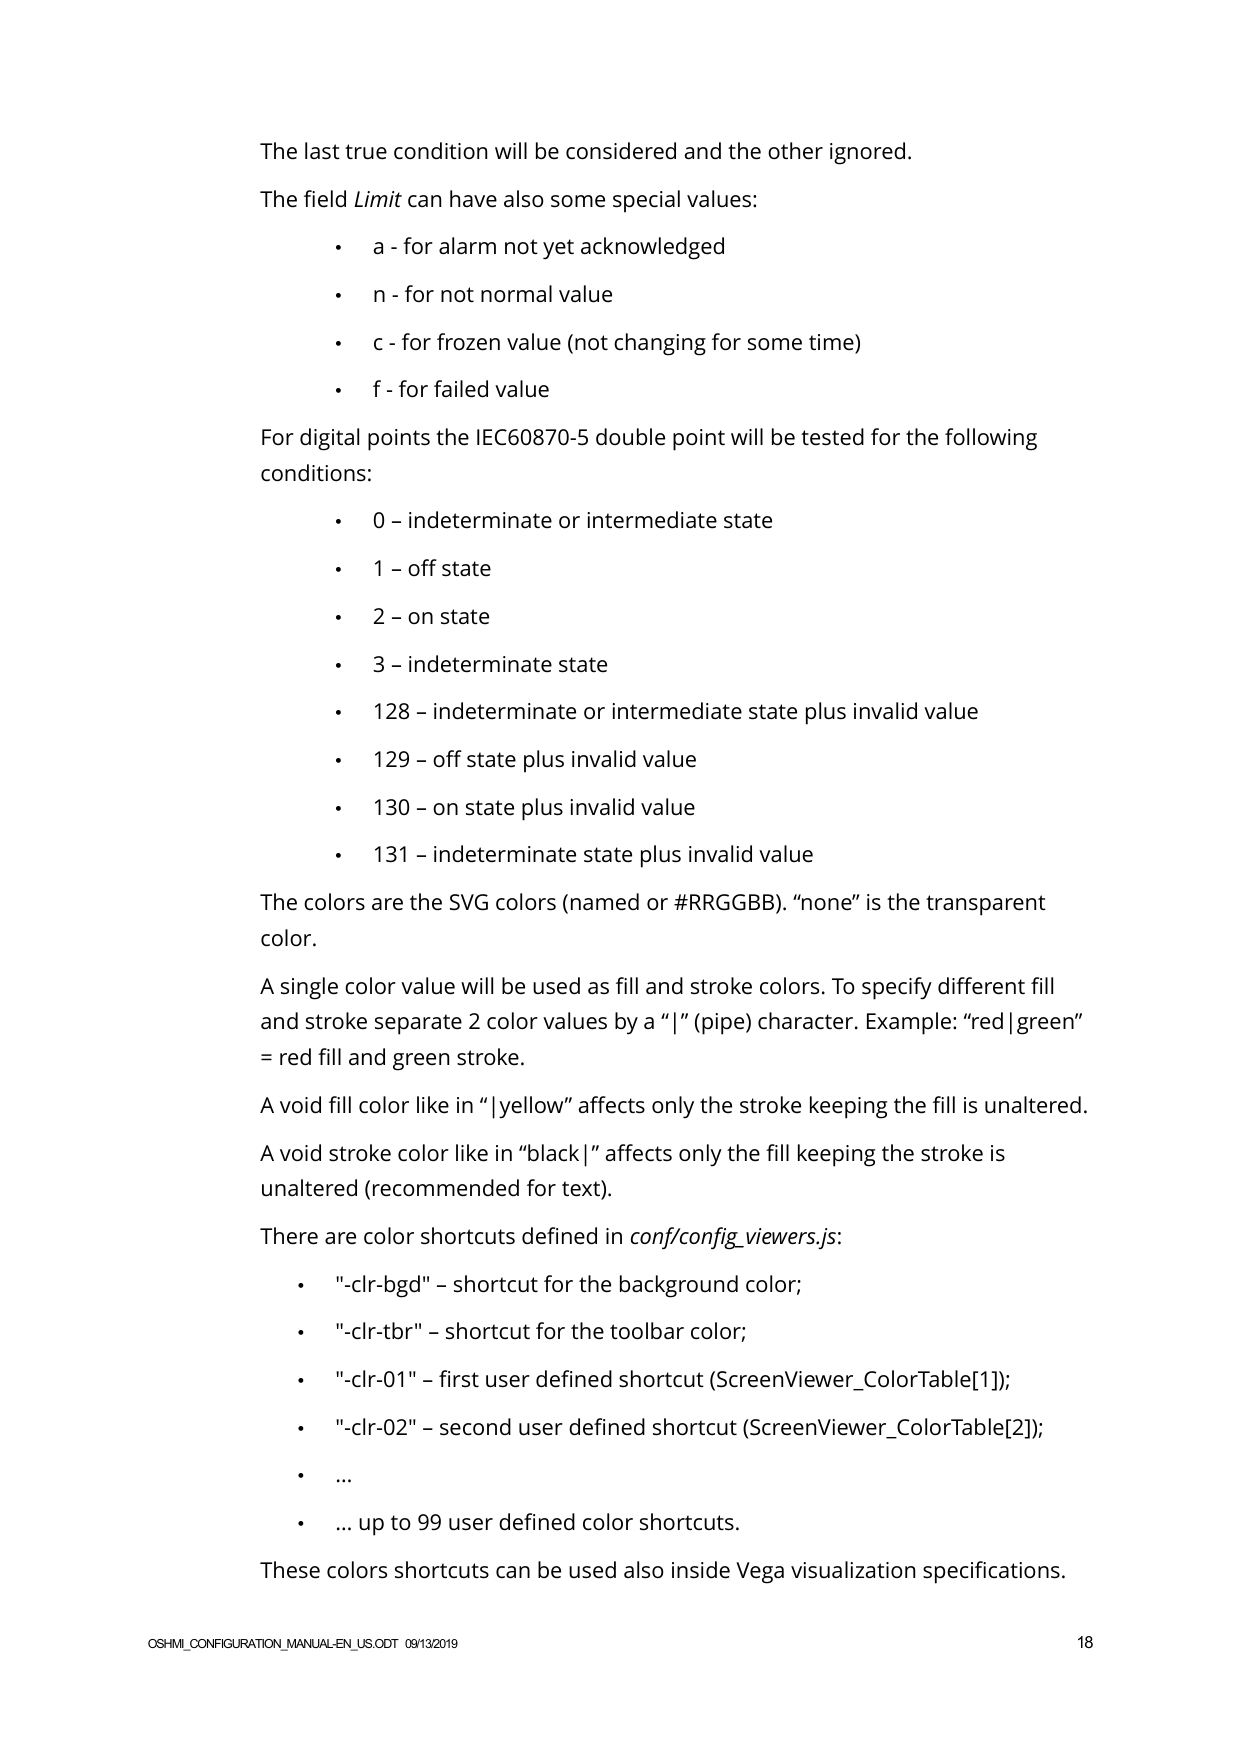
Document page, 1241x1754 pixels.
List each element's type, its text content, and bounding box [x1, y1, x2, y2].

list 2 – on state [335, 601, 1093, 631]
list c - for frozen value (not changing for some time) [335, 327, 1093, 356]
text A void stroke color like in “black|” affects only the fill keeping the stroke is unaltered (recommended for text). [260, 1137, 1093, 1203]
text These colors shortcuts can be used also inside Vega visualization specifications. [260, 1555, 1093, 1585]
text The colors are the SVG colors (named or #RRGGBB). “none” is the transparent color. [260, 887, 1093, 953]
list "-clr-tbr" – shortcut for the toolbar color; [298, 1316, 1093, 1346]
list 129 – off state plus invalid value [335, 744, 1093, 774]
list "-clr-01" – first user defined shortcut (ScreenViewer_ColorTable[1]); [298, 1364, 1093, 1394]
list 0 – indeterminate or intermediate state [335, 506, 1093, 535]
text The field Limit can have also some special values: [260, 183, 1093, 213]
list 130 – on state plus invalid value [335, 792, 1093, 822]
text The last true condition will be considered and the other ignored. [260, 136, 1093, 166]
list "-clr-02" – second user defined shortcut (ScreenViewer_ColorTable[2]); [298, 1412, 1093, 1442]
list a - for alarm not yet acknowledged [335, 231, 1093, 261]
text For digital points the IEC60870-5 double point will be tested for the following conditions: [260, 422, 1093, 488]
text A void fill color like in “|yellow” affects only the stroke keeping the fill is unaltered. [260, 1090, 1093, 1119]
list "-clr-bgd" – shortcut for the background color; [298, 1269, 1093, 1298]
list 128 – indeterminate or intermediate state plus invalid value [335, 696, 1093, 726]
list n - for not normal value [335, 279, 1093, 309]
list 3 – indeterminate state [335, 649, 1093, 678]
text There are color shortcuts defined in conf/config_viewers.js: [260, 1221, 1093, 1251]
list … [298, 1459, 1093, 1489]
list … up to 99 user defined color shortcuts. [298, 1507, 1093, 1537]
list 1 – off state [335, 553, 1093, 583]
list 131 – indeterminate state plus invalid value [335, 839, 1093, 869]
list f - for failed value [335, 374, 1093, 404]
text A single color value will be used as fill and stroke colors. To specify different fill and stroke separate 2 color values by a “|” (pipe) character. Example: “red|green” = red fill and green stroke. [260, 971, 1093, 1072]
